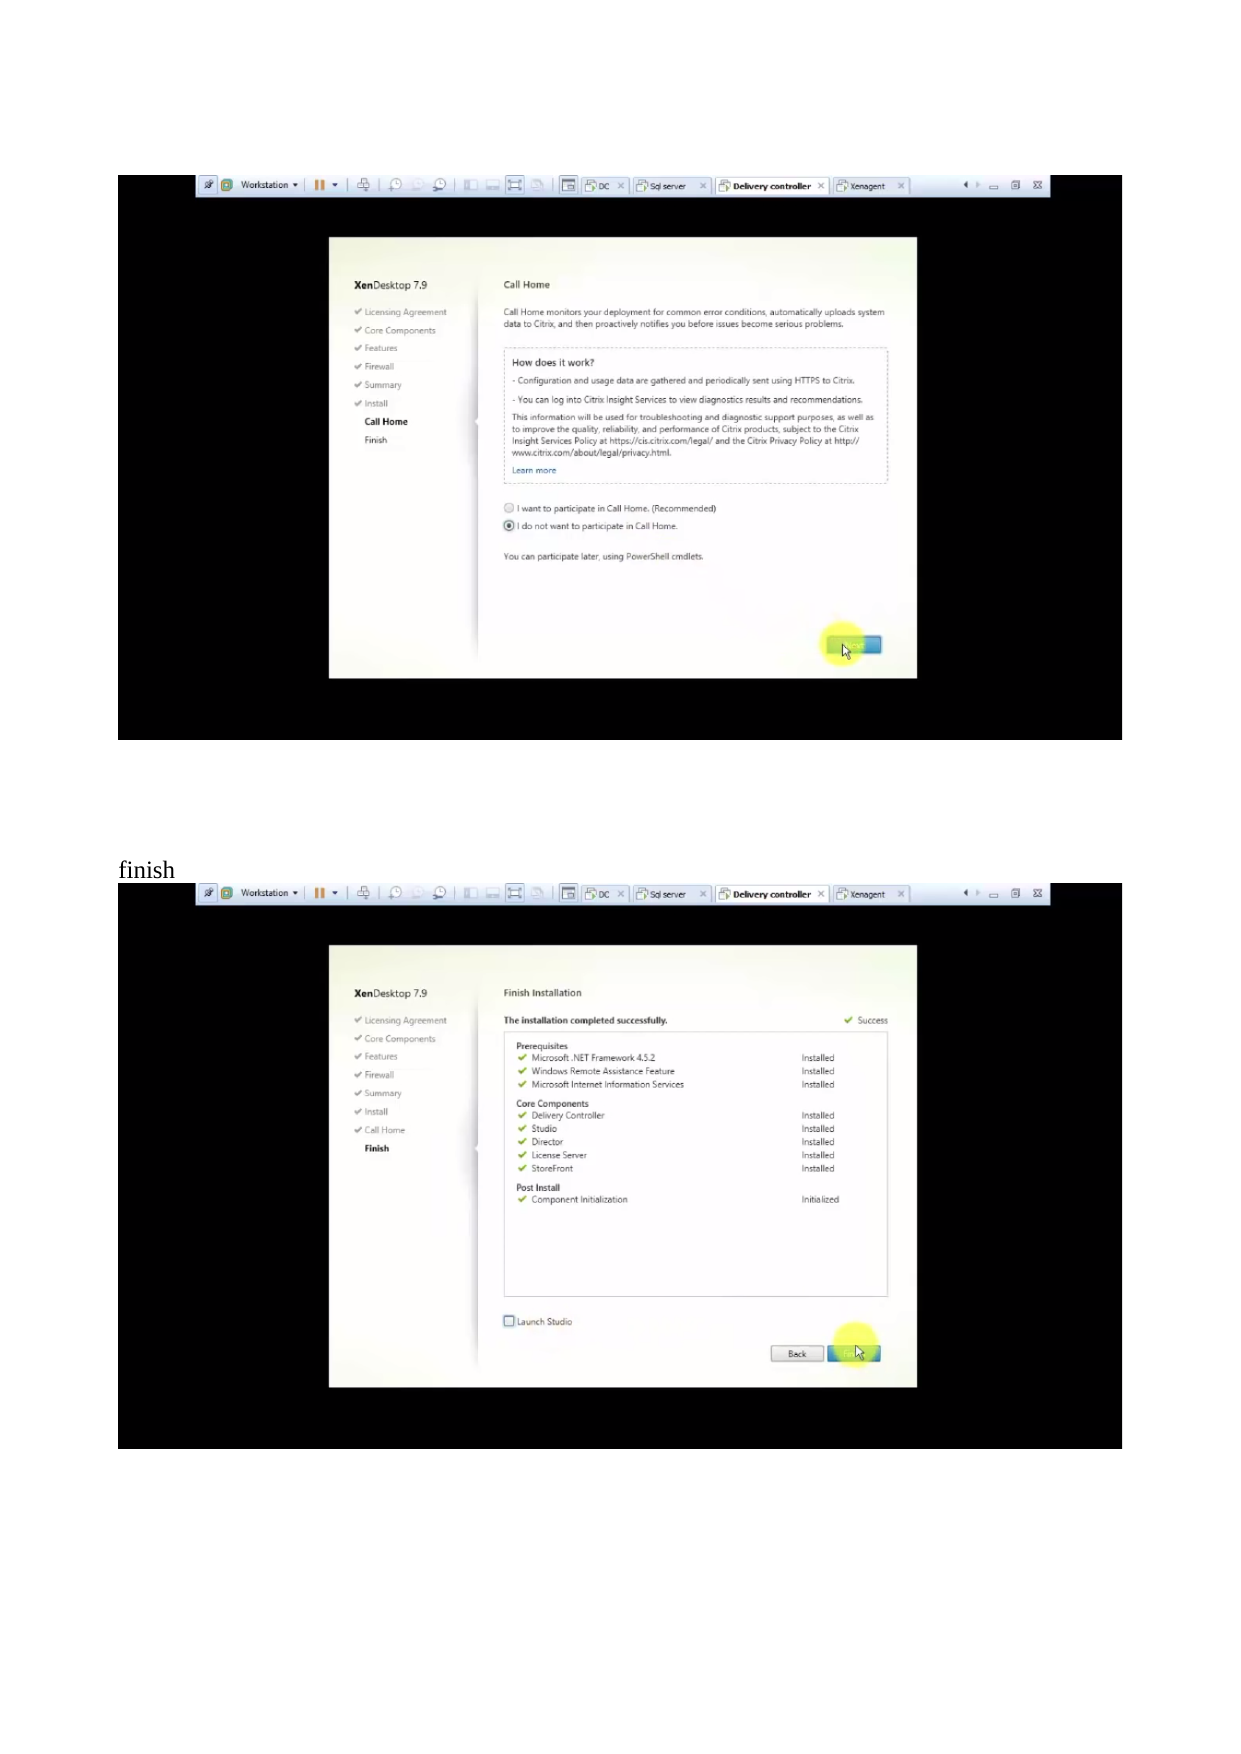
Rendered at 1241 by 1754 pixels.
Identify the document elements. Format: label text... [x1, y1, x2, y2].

picture [118, 175, 1123, 740]
text finish [118, 855, 1122, 883]
picture [118, 883, 1123, 1449]
